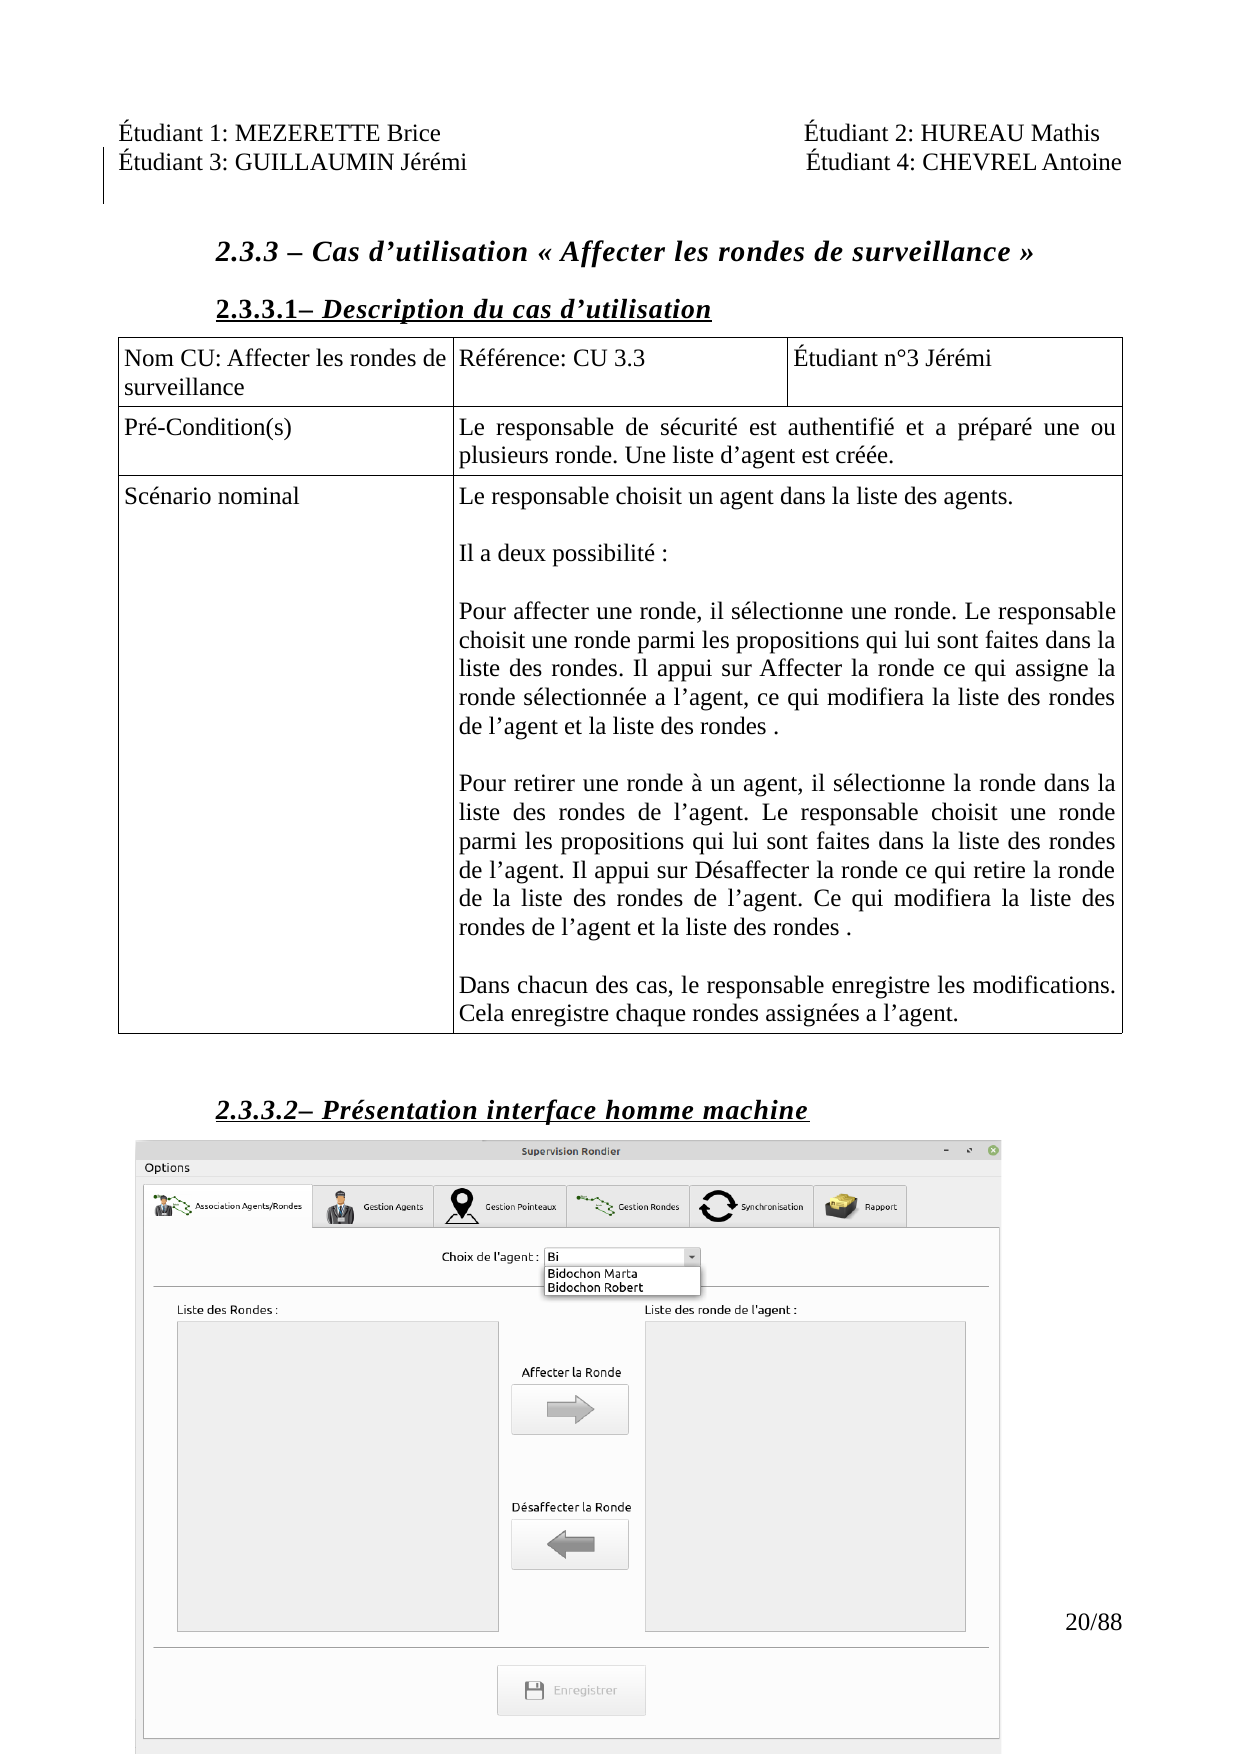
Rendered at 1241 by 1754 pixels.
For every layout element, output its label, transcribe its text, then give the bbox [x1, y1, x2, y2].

table_header Référence: CU 3.3 [454, 338, 787, 406]
table_cell Le responsable choisit un agent dans la liste des agents. Il a deux possibilité : Pour affecter une ronde, il sélectionne une ronde. Le responsable choisit une ronde parmi les propositions qui lui sont faites dans la liste des rondes. Il appui sur Affecter la ronde ce qui assigne la ronde sélectionnée a l’agent, ce qui modifiera la liste des rondes de l’agent et la liste des rondes . Pour retirer une ronde à un agent, il sélectionne la ronde dans la liste des rondes de l’agent. Le responsable choisit une ronde parmi les propositions qui lui sont faites dans la liste des rondes de l’agent. Il appui sur Désaffecter la ronde ce qui retire la ronde de la liste des rondes de l’agent. Ce qui modifiera la liste des rondes de l’agent et la liste des rondes . Dans chacun des cas, le responsable enregistre les modifications. Cela enregistre chaque rondes assignées a l’agent. [454, 476, 1122, 1033]
table_cell Pré-Condition(s) [119, 407, 453, 475]
subtitle 2.3.3.2– Présentation interface homme machine [118, 1093, 1122, 1125]
table_header Nom CU: Affecter les rondes de surveillance [119, 338, 453, 406]
picture [135, 1140, 1002, 1754]
subtitle 2.3.3.1– Description du cas d’utilisation [118, 293, 1122, 324]
table_cell Scénario nominal [119, 476, 453, 1033]
subtitle 2.3.3 – Cas d’utilisation « Affecter les rondes de surveillance » [118, 234, 1122, 268]
table_cell Le responsable de sécurité est authentifié et a préparé une ou plusieurs ronde. Une liste d’agent est créée. [454, 407, 1122, 475]
table_header Étudiant n°3 Jérémi [788, 338, 1122, 406]
